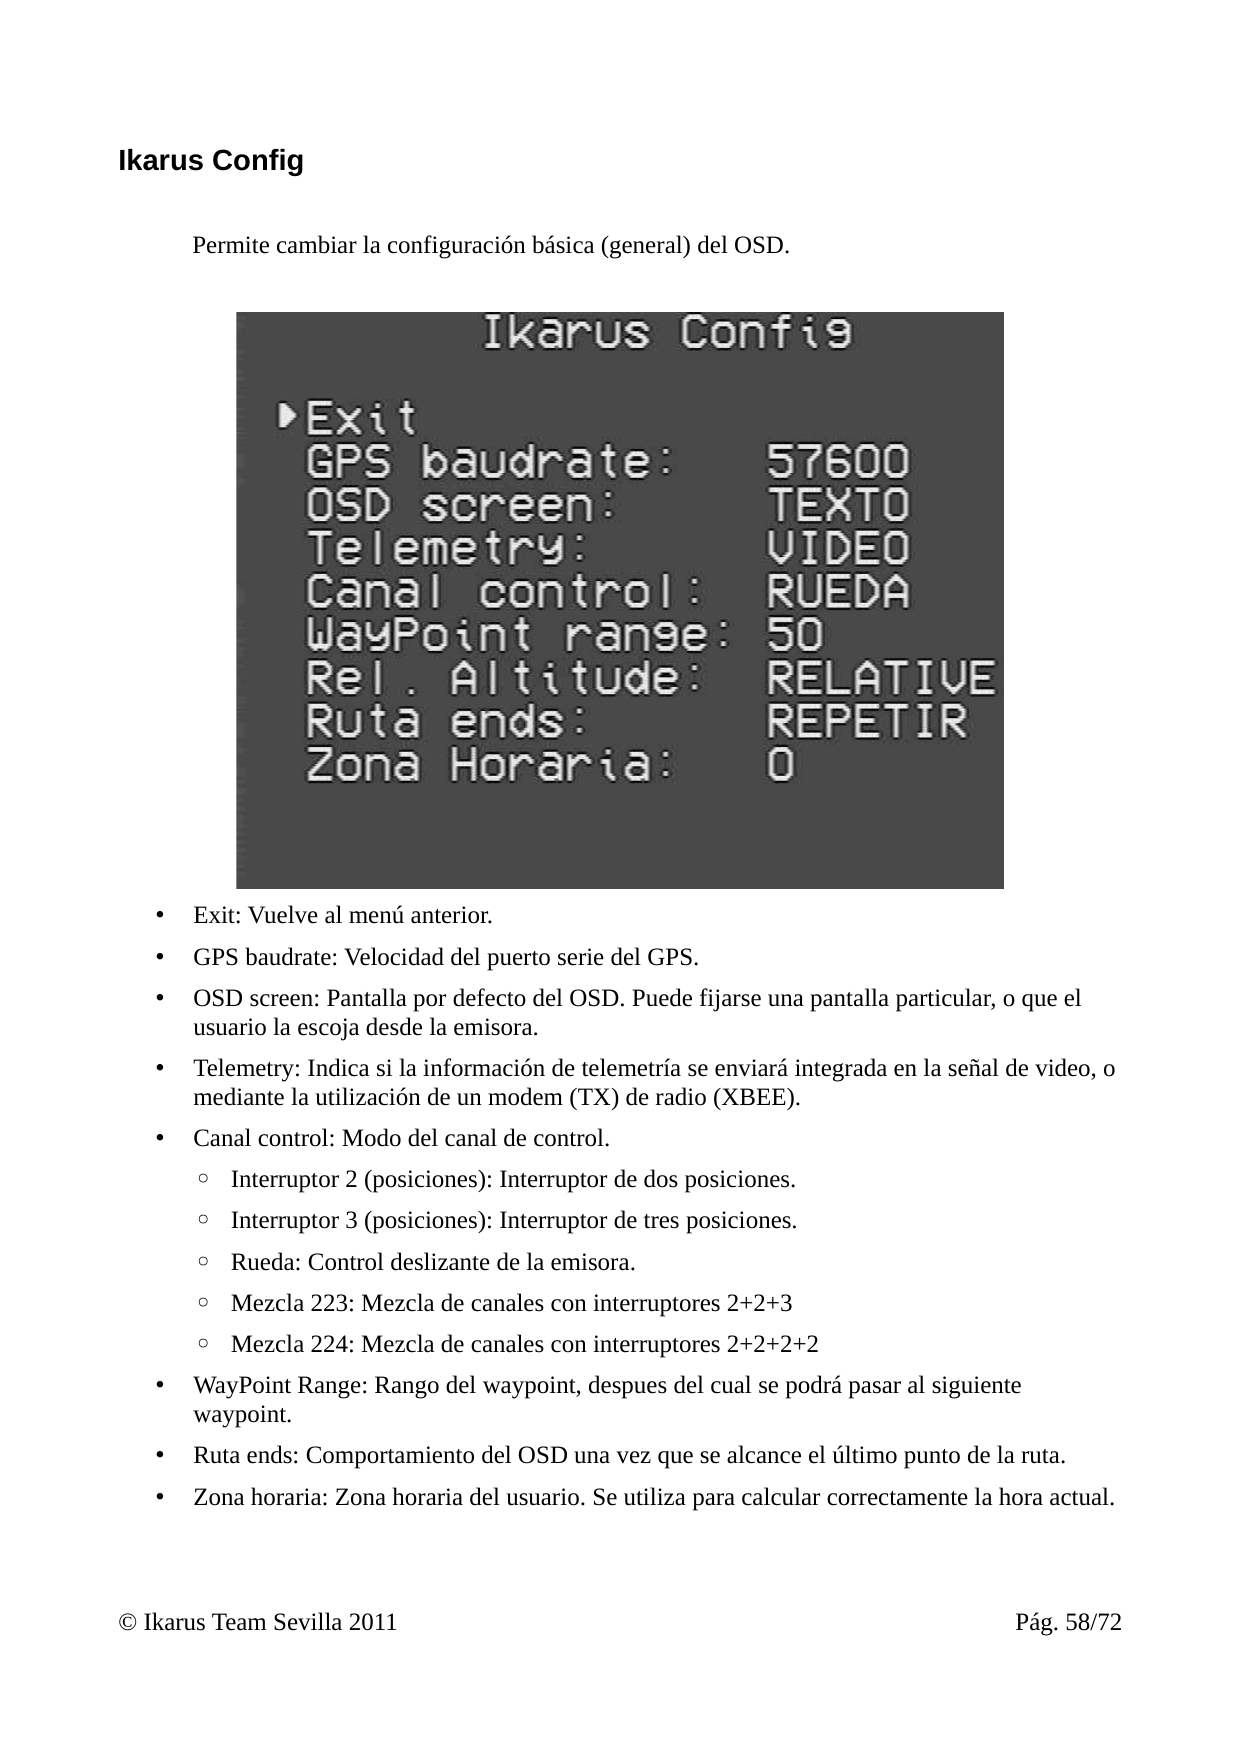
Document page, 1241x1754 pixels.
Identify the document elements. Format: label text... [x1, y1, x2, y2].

list Rueda: Control deslizante de la emisora. [193, 1247, 1122, 1276]
list Telemetry: Indica si la información de telemetría se enviará integrada en la señal de video, o mediante la utilización de un modem (TX) de radio (XBEE). [156, 1053, 1122, 1111]
list Interruptor 3 (posiciones): Interruptor de tres posiciones. [193, 1206, 1122, 1234]
list GPS baudrate: Velocidad del puerto serie del GPS. [156, 942, 1122, 971]
list Interruptor 2 (posiciones): Interruptor de dos posiciones. [193, 1164, 1122, 1193]
list Canal control: Modo del canal de control. [156, 1123, 1122, 1152]
picture [236, 312, 1004, 889]
list Mezcla 224: Mezcla de canales con interruptores 2+2+2+2 [193, 1329, 1122, 1358]
list Ruta ends: Comportamiento del OSD una vez que se alcance el último punto de la ruta. [156, 1441, 1122, 1469]
list Exit: Vuelve al menú anterior. [156, 901, 1122, 929]
list Mezcla 223: Mezcla de canales con interruptores 2+2+3 [193, 1288, 1122, 1317]
list Zona horaria: Zona horaria del usuario. Se utiliza para calcular correctamente la hora actual. [156, 1482, 1122, 1511]
text Permite cambiar la configuración básica (general) del OSD. [118, 230, 1122, 259]
list WayPoint Range: Rango del waypoint, despues del cual se podrá pasar al siguiente waypoint. [156, 1371, 1122, 1428]
list OSD screen: Pantalla por defecto del OSD. Puede fijarse una pantalla particular, o que el usuario la escoja desde la emisora. [156, 983, 1122, 1041]
subtitle Ikarus Config [118, 143, 1122, 177]
